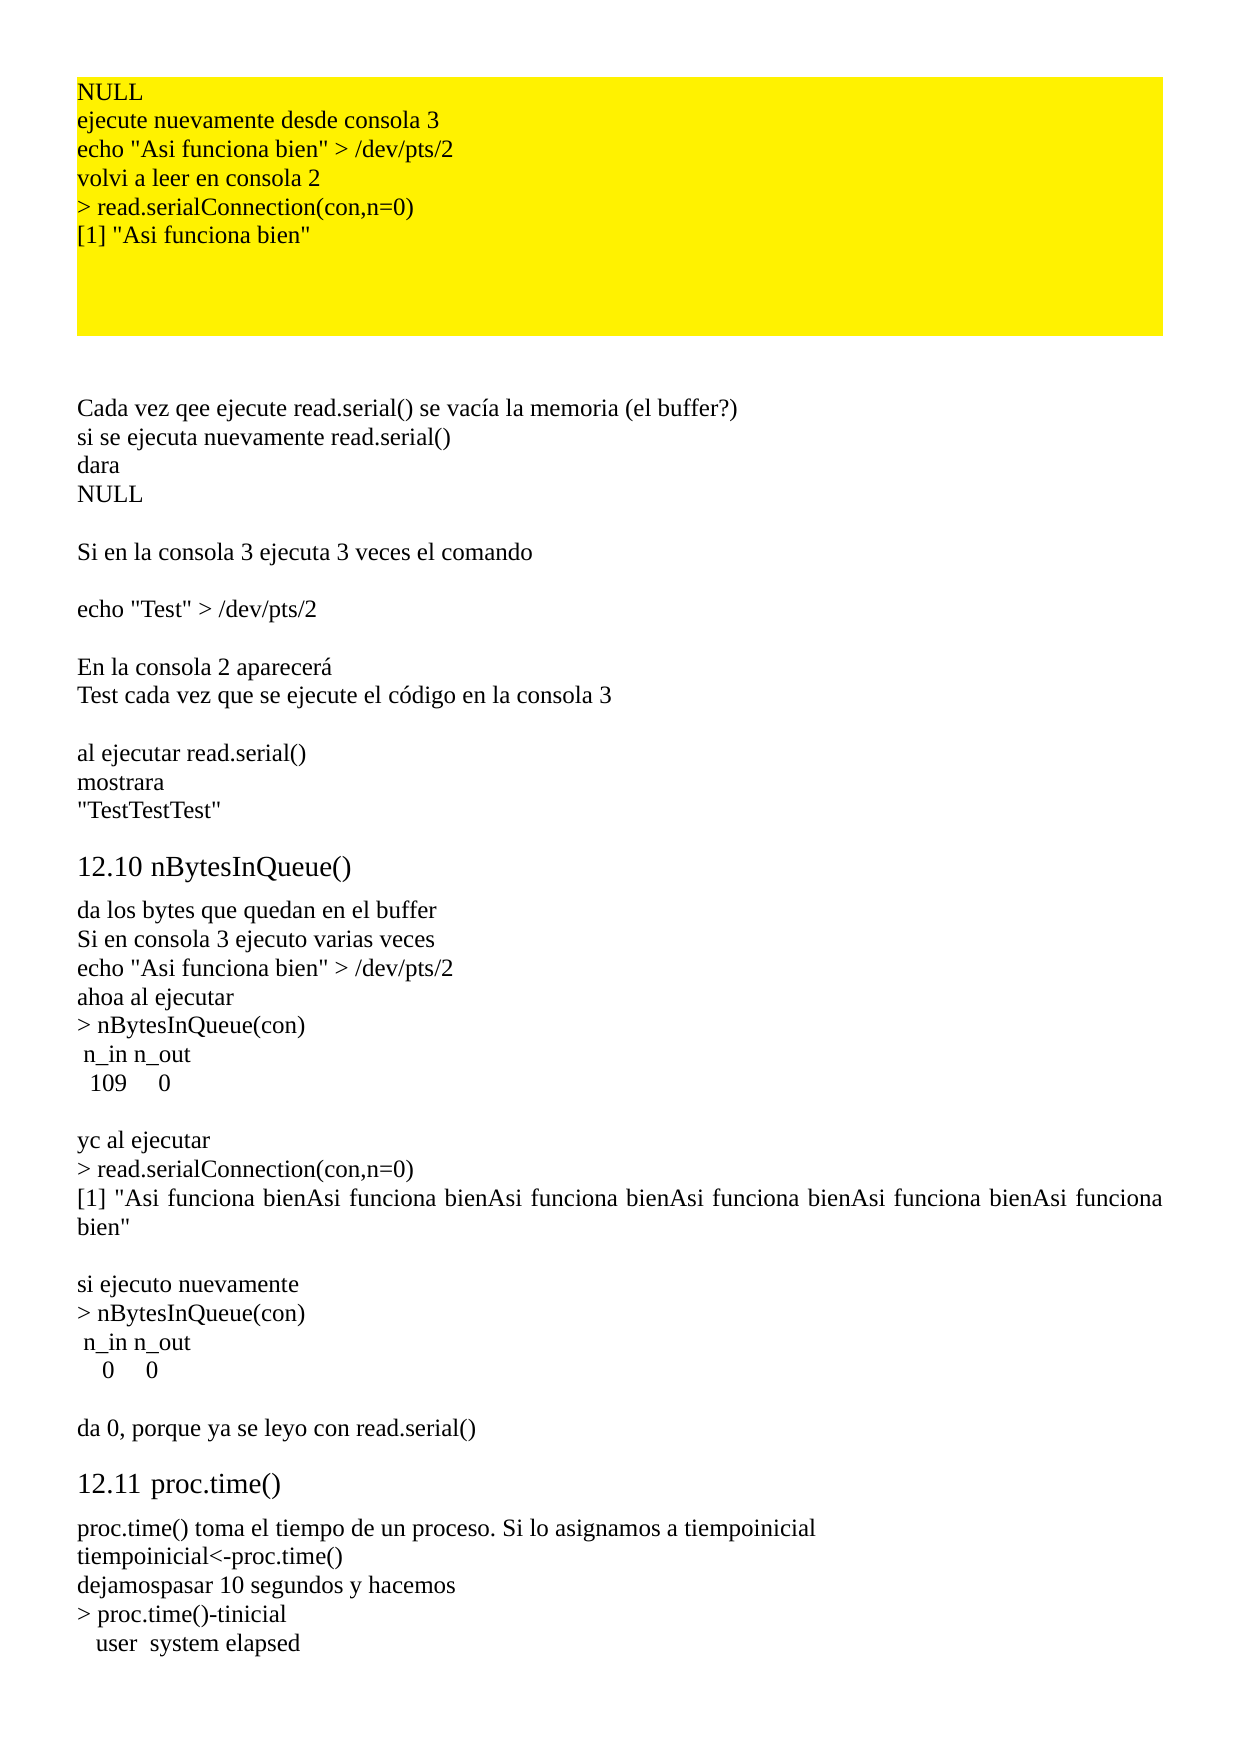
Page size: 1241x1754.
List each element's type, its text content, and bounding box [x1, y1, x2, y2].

text al ejecutar read.serial() [77, 738, 1163, 767]
text En la consola 2 aparecerá [77, 652, 1163, 681]
text > proc.time()-tinicial [77, 1599, 1163, 1628]
text si ejecuto nuevamente [77, 1269, 1163, 1298]
text echo "Asi funciona bien" > /dev/pts/2 [77, 134, 1163, 163]
text Cada vez qee ejecute read.serial() se vacía la memoria (el buffer?) [77, 393, 1163, 422]
text proc.time() toma el tiempo de un proceso. Si lo asignamos a tiempoinicial [77, 1513, 1163, 1541]
text > nBytesInQueue(con) [77, 1010, 1163, 1039]
text volvi a leer en consola 2 [77, 163, 1163, 192]
text "TestTestTest" [77, 796, 1163, 824]
text echo "Test" > /dev/pts/2 [77, 594, 1163, 623]
text user system elapsed [77, 1628, 1163, 1656]
text [1] "Asi funciona bienAsi funciona bienAsi funciona bienAsi funciona bienAsi funciona bienAsi funciona bien" [77, 1183, 1163, 1240]
text ahoa al ejecutar [77, 982, 1163, 1010]
subtitle proc.time() [77, 1467, 1163, 1500]
text tiempoinicial<-proc.time() [77, 1541, 1163, 1570]
text [1] "Asi funciona bien" [77, 221, 1163, 249]
text echo "Asi funciona bien" > /dev/pts/2 [77, 953, 1163, 982]
text NULL [77, 479, 1163, 508]
text yc al ejecutar [77, 1125, 1163, 1154]
text ejecute nuevamente desde consola 3 [77, 106, 1163, 134]
text dejamospasar 10 segundos y hacemos [77, 1570, 1163, 1599]
text da 0, porque ya se leyo con read.serial() [77, 1413, 1163, 1442]
text n_in n_out [77, 1039, 1163, 1068]
text dara [77, 451, 1163, 479]
text 109 0 [77, 1068, 1163, 1097]
text da los bytes que quedan en el buffer [77, 895, 1163, 924]
text NULL [77, 77, 1163, 106]
subtitle nBytesInQueue() [77, 849, 1163, 883]
text si se ejecuta nuevamente read.serial() [77, 422, 1163, 451]
text 0 0 [77, 1355, 1163, 1384]
text Si en consola 3 ejecuto varias veces [77, 924, 1163, 953]
text > read.serialConnection(con,n=0) [77, 1154, 1163, 1183]
text Test cada vez que se ejecute el código en la consola 3 [77, 681, 1163, 709]
text mostrara [77, 767, 1163, 796]
text > nBytesInQueue(con) [77, 1298, 1163, 1327]
text > read.serialConnection(con,n=0) [77, 192, 1163, 221]
text Si en la consola 3 ejecuta 3 veces el comando [77, 537, 1163, 566]
text n_in n_out [77, 1327, 1163, 1355]
